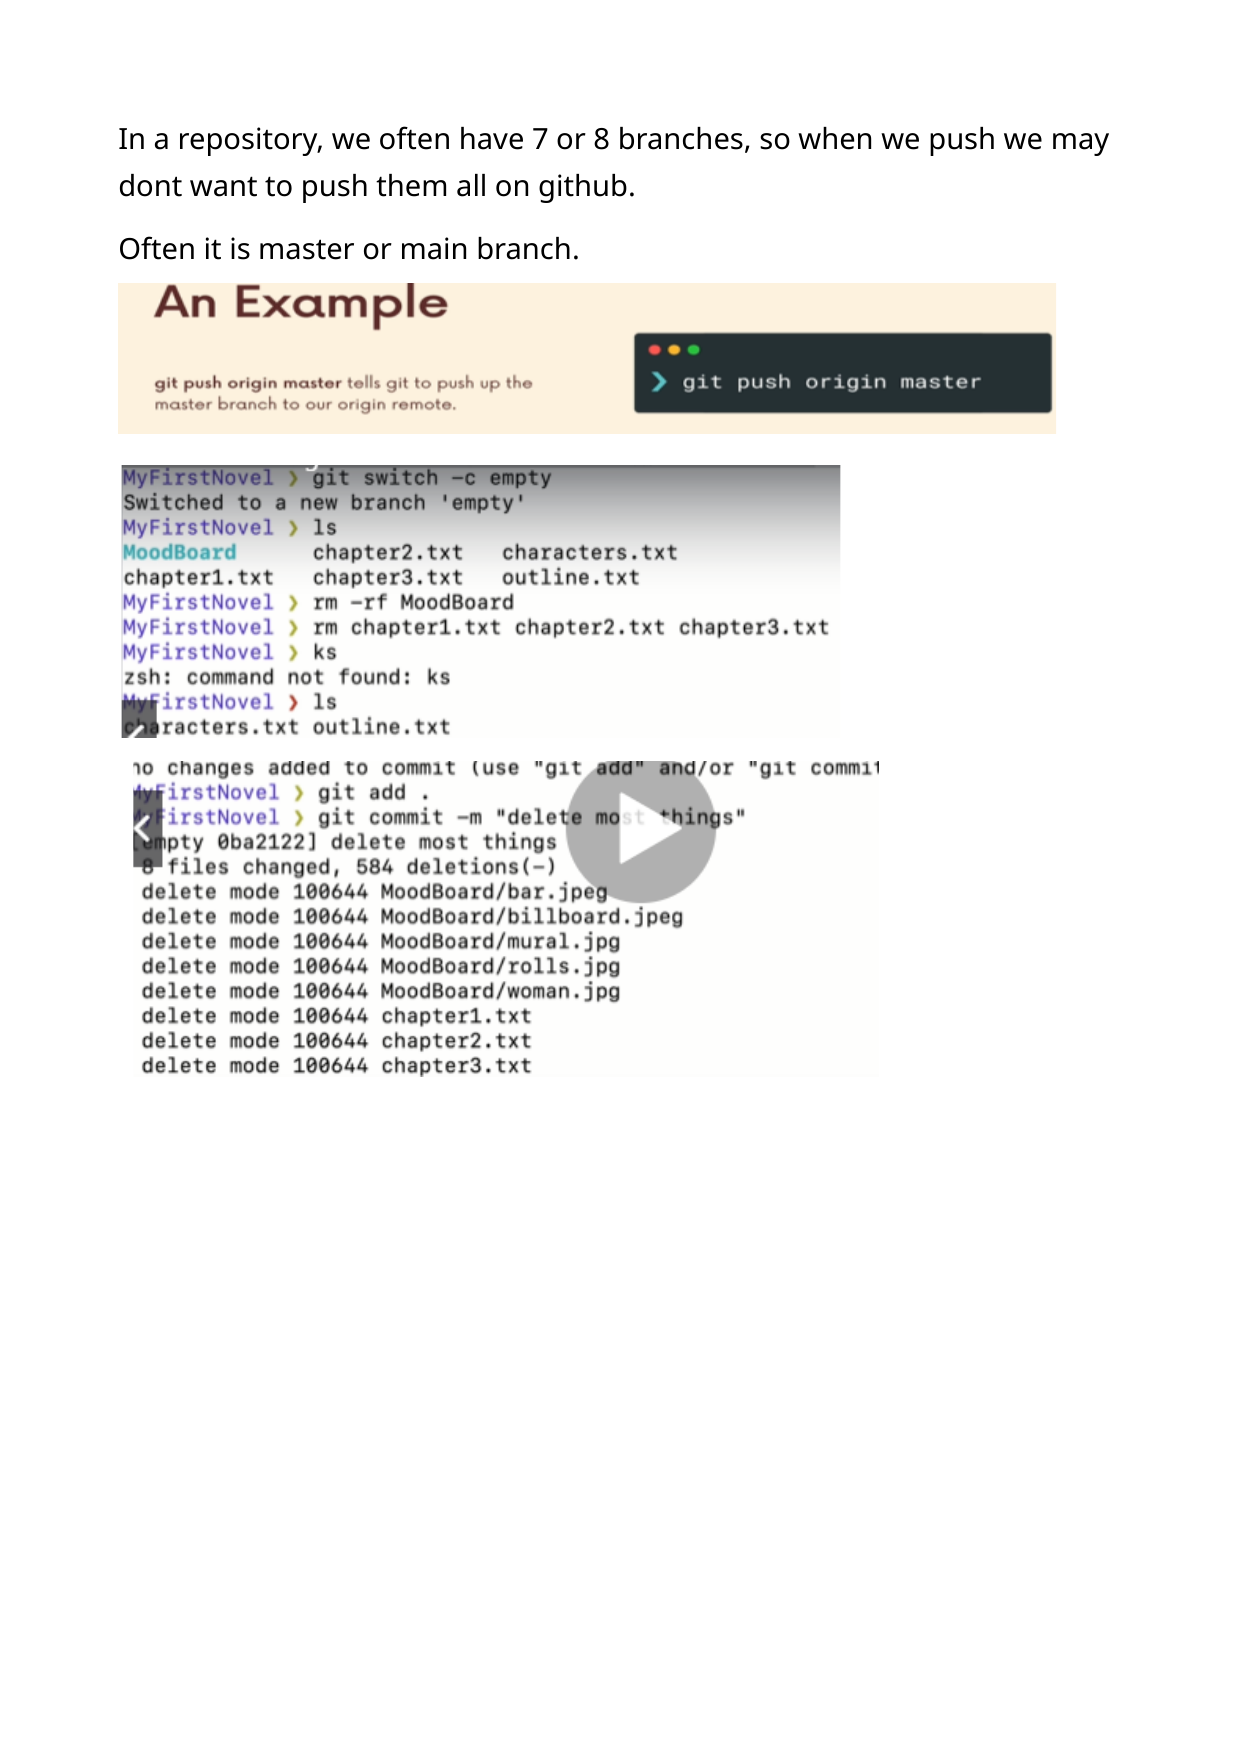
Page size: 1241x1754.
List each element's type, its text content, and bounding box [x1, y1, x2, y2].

picture [118, 283, 1057, 434]
picture [133, 761, 879, 1077]
picture [121, 465, 841, 738]
text In a repository, we often have 7 or 8 branches, so when we push we may dont want to push them all on github. [118, 118, 1122, 205]
text Often it is master or main branch. [118, 228, 1122, 268]
